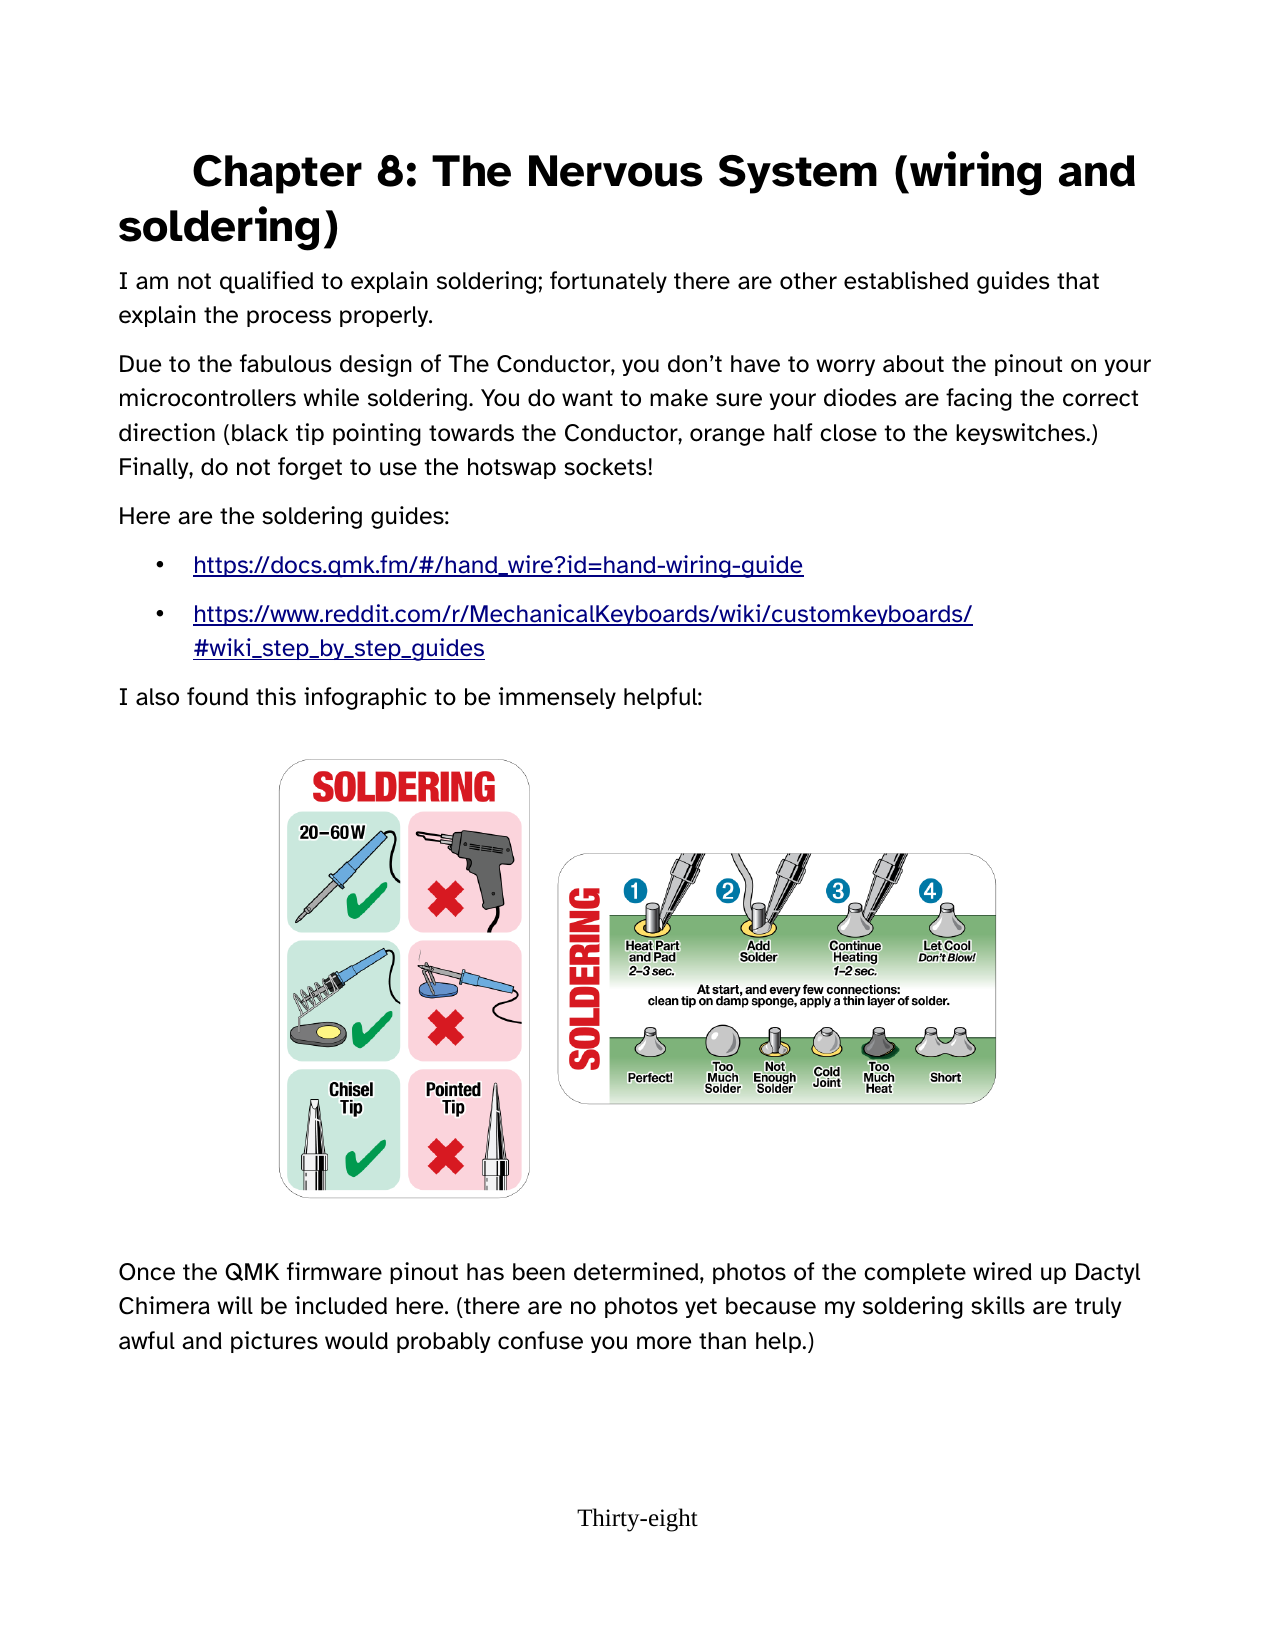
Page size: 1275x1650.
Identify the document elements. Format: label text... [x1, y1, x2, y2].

text Here are the soldering guides: [118, 501, 1157, 531]
list https://www.reddit.com/r/MechanicalKeyboards/wiki/customkeyboards/#wiki_step_by_step_guides [156, 599, 1157, 663]
text I am not qualified to explain soldering; fortunately there are other established guides that explain the process properly. [118, 265, 1157, 330]
picture [262, 753, 1013, 1204]
subtitle Chapter 8: The Nervous System (wiring and soldering) [118, 143, 1157, 253]
text Due to the fabulous design of The Conductor, you don’t have to worry about the pinout on your microcontrollers while soldering. You do want to make sure your diodes are facing the correct direction (black tip pointing towards the Conductor, orange half close to the keyswitches.) Finally, do not forget to use the hotswap sockets! [118, 349, 1157, 482]
list https://docs.qmk.fm/#/hand_wire?id=hand-wiring-guide [156, 550, 1157, 580]
text Once the QMK firmware pinout has been determined, photos of the complete wired up Dactyl Chimera will be included here. (there are no photos yet because my soldering skills are truly awful and pictures would probably confuse you more than help.) [118, 1257, 1157, 1355]
text I also found this infographic to be immensely helpful: [118, 682, 1157, 712]
